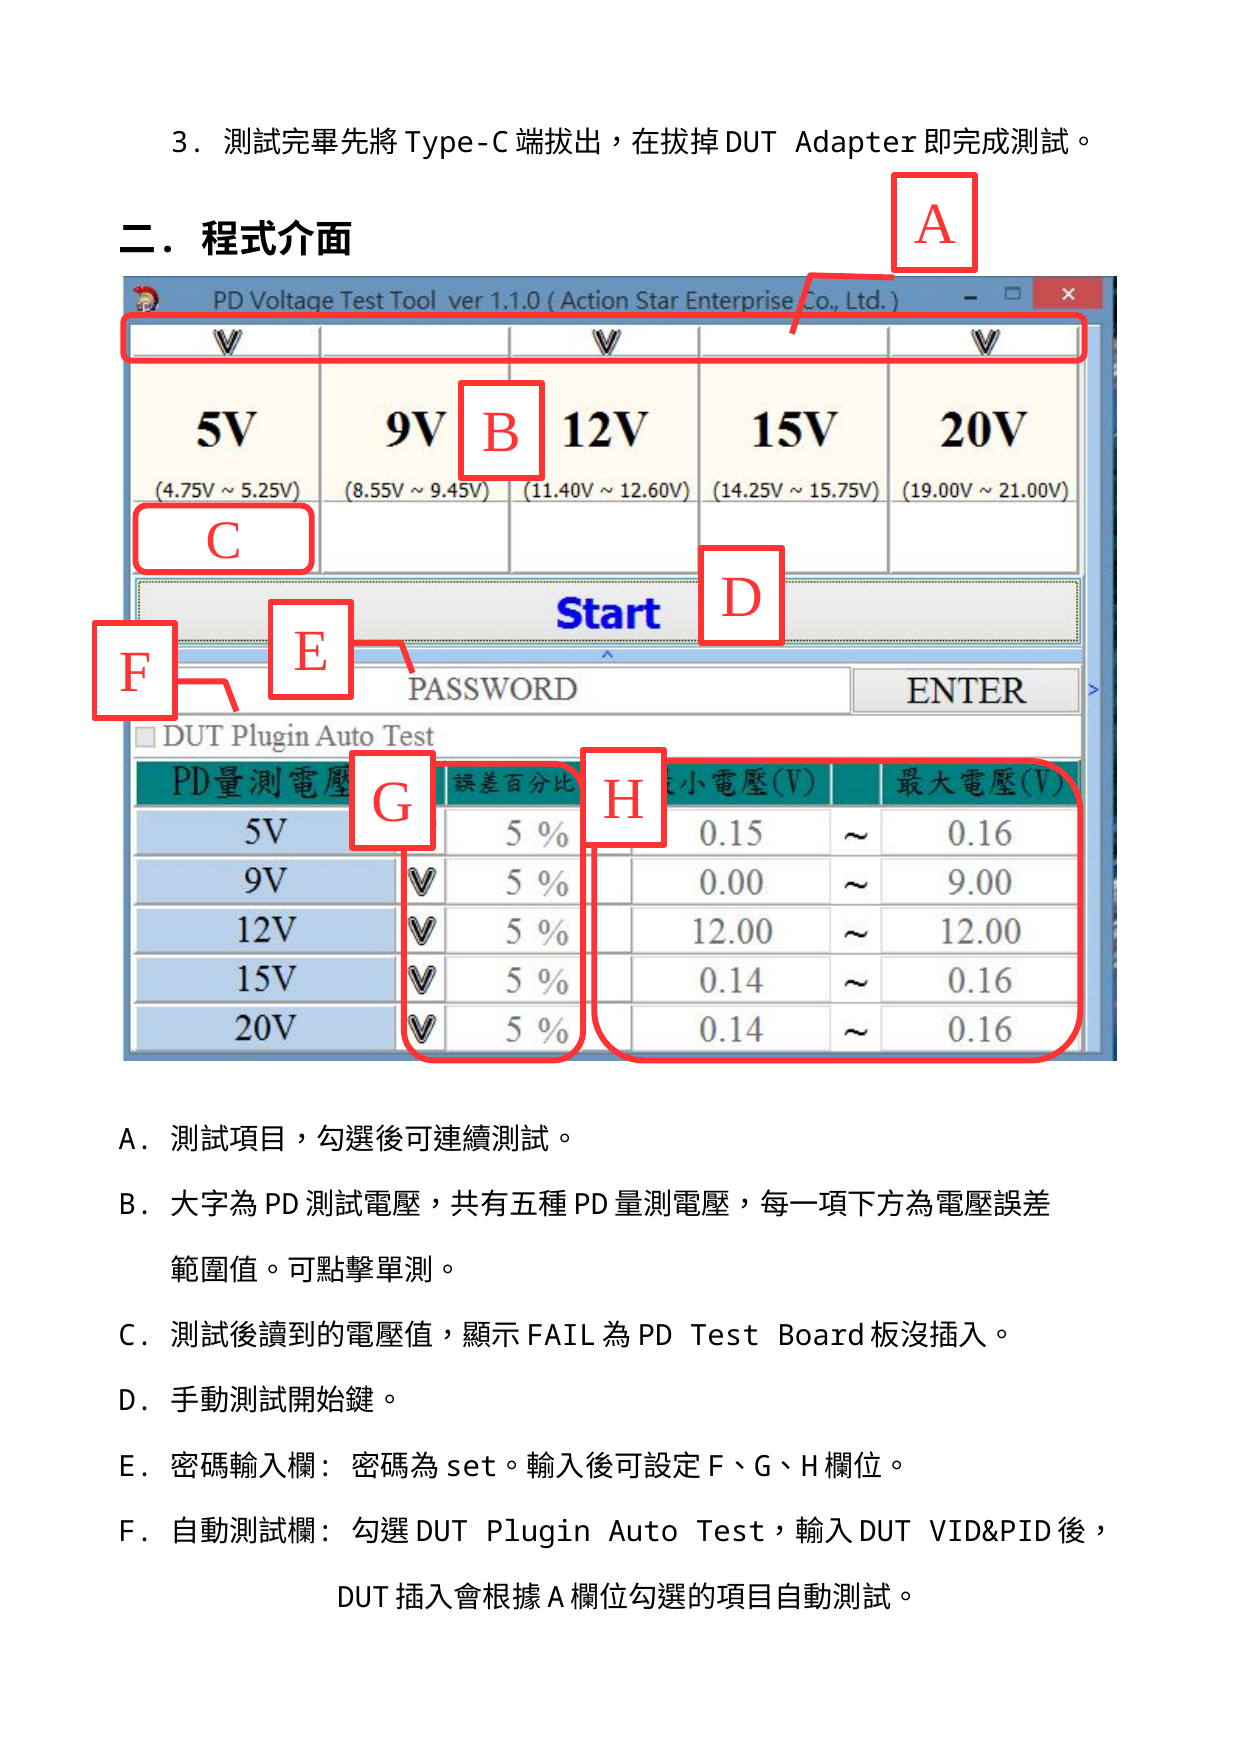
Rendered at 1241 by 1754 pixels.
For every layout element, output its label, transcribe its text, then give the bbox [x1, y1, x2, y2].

text F. 自動測試欄: 勾選DUT Plugin Auto Test，輸入DUT VID&PID後， [118, 1508, 1122, 1550]
text 3. 測試完畢先將Type-C端拔出，在拔掉DUT Adapter即完成測試。 [118, 118, 1122, 161]
text 範圍值。可點擊單測。 [118, 1246, 1122, 1288]
picture [407, 767, 580, 1057]
text B. 大字為PD測試電壓，共有五種PD量測電壓，每一項下方為電壓誤差 [118, 1181, 1122, 1223]
picture [598, 765, 1077, 1057]
subtitle [978, 208, 1122, 264]
text C. 測試後讀到的電壓值，顯示FAIL為PD Test Board板沒插入。 [118, 1312, 1122, 1354]
text D. 手動測試開始鍵。 [118, 1377, 1122, 1419]
picture [123, 276, 1117, 1061]
text A. 測試項目，勾選後可連續測試。 [118, 1115, 1122, 1158]
picture [568, 848, 625, 1061]
text E. 密碼輸入欄: 密碼為set。輸入後可設定F、G、H欄位。 [118, 1442, 1122, 1485]
picture [127, 319, 1081, 357]
text DUT插入會根據A欄位勾選的項目自動測試。 [118, 1573, 1122, 1616]
picture [123, 276, 806, 314]
subtitle 二. 程式介面 [118, 208, 891, 264]
